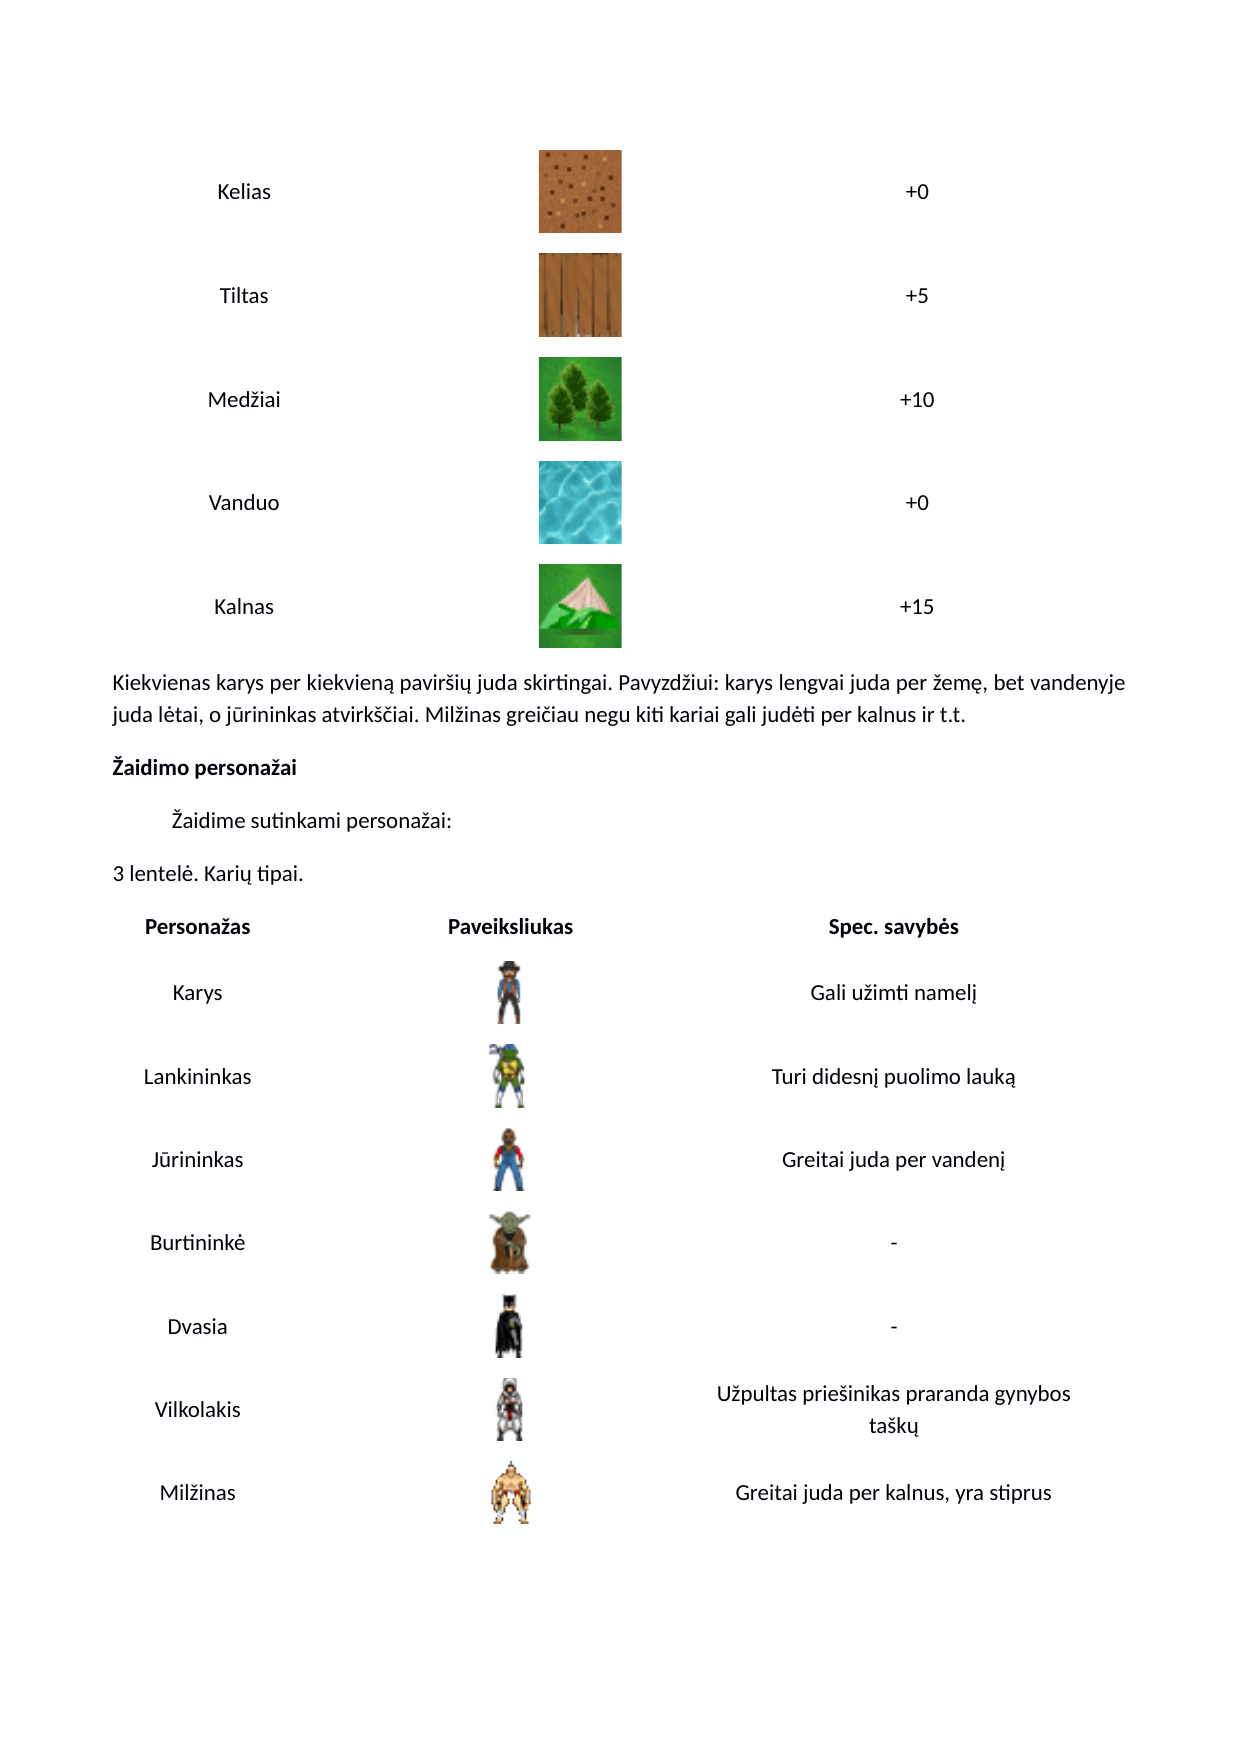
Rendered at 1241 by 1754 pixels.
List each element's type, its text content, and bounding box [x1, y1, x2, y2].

table_cell - [705, 1295, 1083, 1378]
table_cell Jūrininkas [79, 1128, 316, 1211]
table_cell +0 [751, 150, 1083, 254]
picture [538, 357, 622, 441]
table_cell Greitai juda per vandenį [705, 1128, 1083, 1211]
table_cell Milžinas [79, 1461, 316, 1545]
table_cell Vanduo [79, 461, 409, 564]
table_cell [316, 1045, 704, 1128]
text Žaidime sutinkami personažai: [112, 806, 1128, 834]
table_cell [409, 150, 751, 254]
table_cell [316, 1461, 704, 1545]
picture [538, 461, 622, 544]
picture [538, 150, 622, 233]
picture [479, 1461, 542, 1524]
table_cell Turi didesnį puolimo lauką [705, 1045, 1083, 1128]
table_cell [409, 254, 751, 357]
table_cell - [705, 1211, 1083, 1295]
table_cell [409, 565, 751, 668]
picture [479, 1044, 542, 1108]
text Kiekvienas karys per kiekvieną paviršių juda skirtingai. Pavyzdžiui: karys lengvai juda per žemę, bet vandenyje juda lėtai, o jūrininkas atvirkščiai. Milžinas greičiau negu kiti kariai gali judėti per kalnus ir t.t. [112, 668, 1128, 728]
table_cell Užpultas priešinikas praranda gynybos taškų [705, 1378, 1083, 1461]
table_cell [316, 1378, 704, 1461]
table_header Spec. savybės [705, 913, 1083, 961]
table_cell [409, 357, 751, 461]
picture [479, 1211, 542, 1274]
table_cell [316, 1295, 704, 1378]
table_cell Kelias [79, 150, 409, 254]
picture [479, 961, 542, 1024]
table_cell Kalnas [79, 565, 409, 668]
table_cell Burtininkė [79, 1211, 316, 1295]
text 3 lentelė. Karių tipai. [112, 859, 1128, 887]
table_cell Greitai juda per kalnus, yra stiprus [705, 1461, 1083, 1545]
table_cell +5 [751, 254, 1083, 357]
table_cell +15 [751, 565, 1083, 668]
table_cell Tiltas [79, 254, 409, 357]
picture [538, 253, 622, 337]
table_cell +10 [751, 357, 1083, 461]
table_header Paveiksliukas [316, 913, 704, 961]
picture [479, 1128, 542, 1191]
table_cell Gali užimti namelį [705, 961, 1083, 1045]
table_cell Vilkolakis [79, 1378, 316, 1461]
picture [538, 564, 622, 648]
table_cell Medžiai [79, 357, 409, 461]
table_cell [316, 1211, 704, 1295]
table_header Personažas [79, 913, 316, 961]
table_cell +0 [751, 461, 1083, 564]
table_cell Dvasia [79, 1295, 316, 1378]
table_cell [409, 461, 751, 564]
picture [479, 1294, 542, 1358]
text Žaidimo personažai [112, 753, 1128, 781]
table_cell [316, 961, 704, 1045]
table_cell [316, 1128, 704, 1211]
table_cell Karys [79, 961, 316, 1045]
picture [479, 1378, 542, 1441]
table_cell Lankininkas [79, 1045, 316, 1128]
